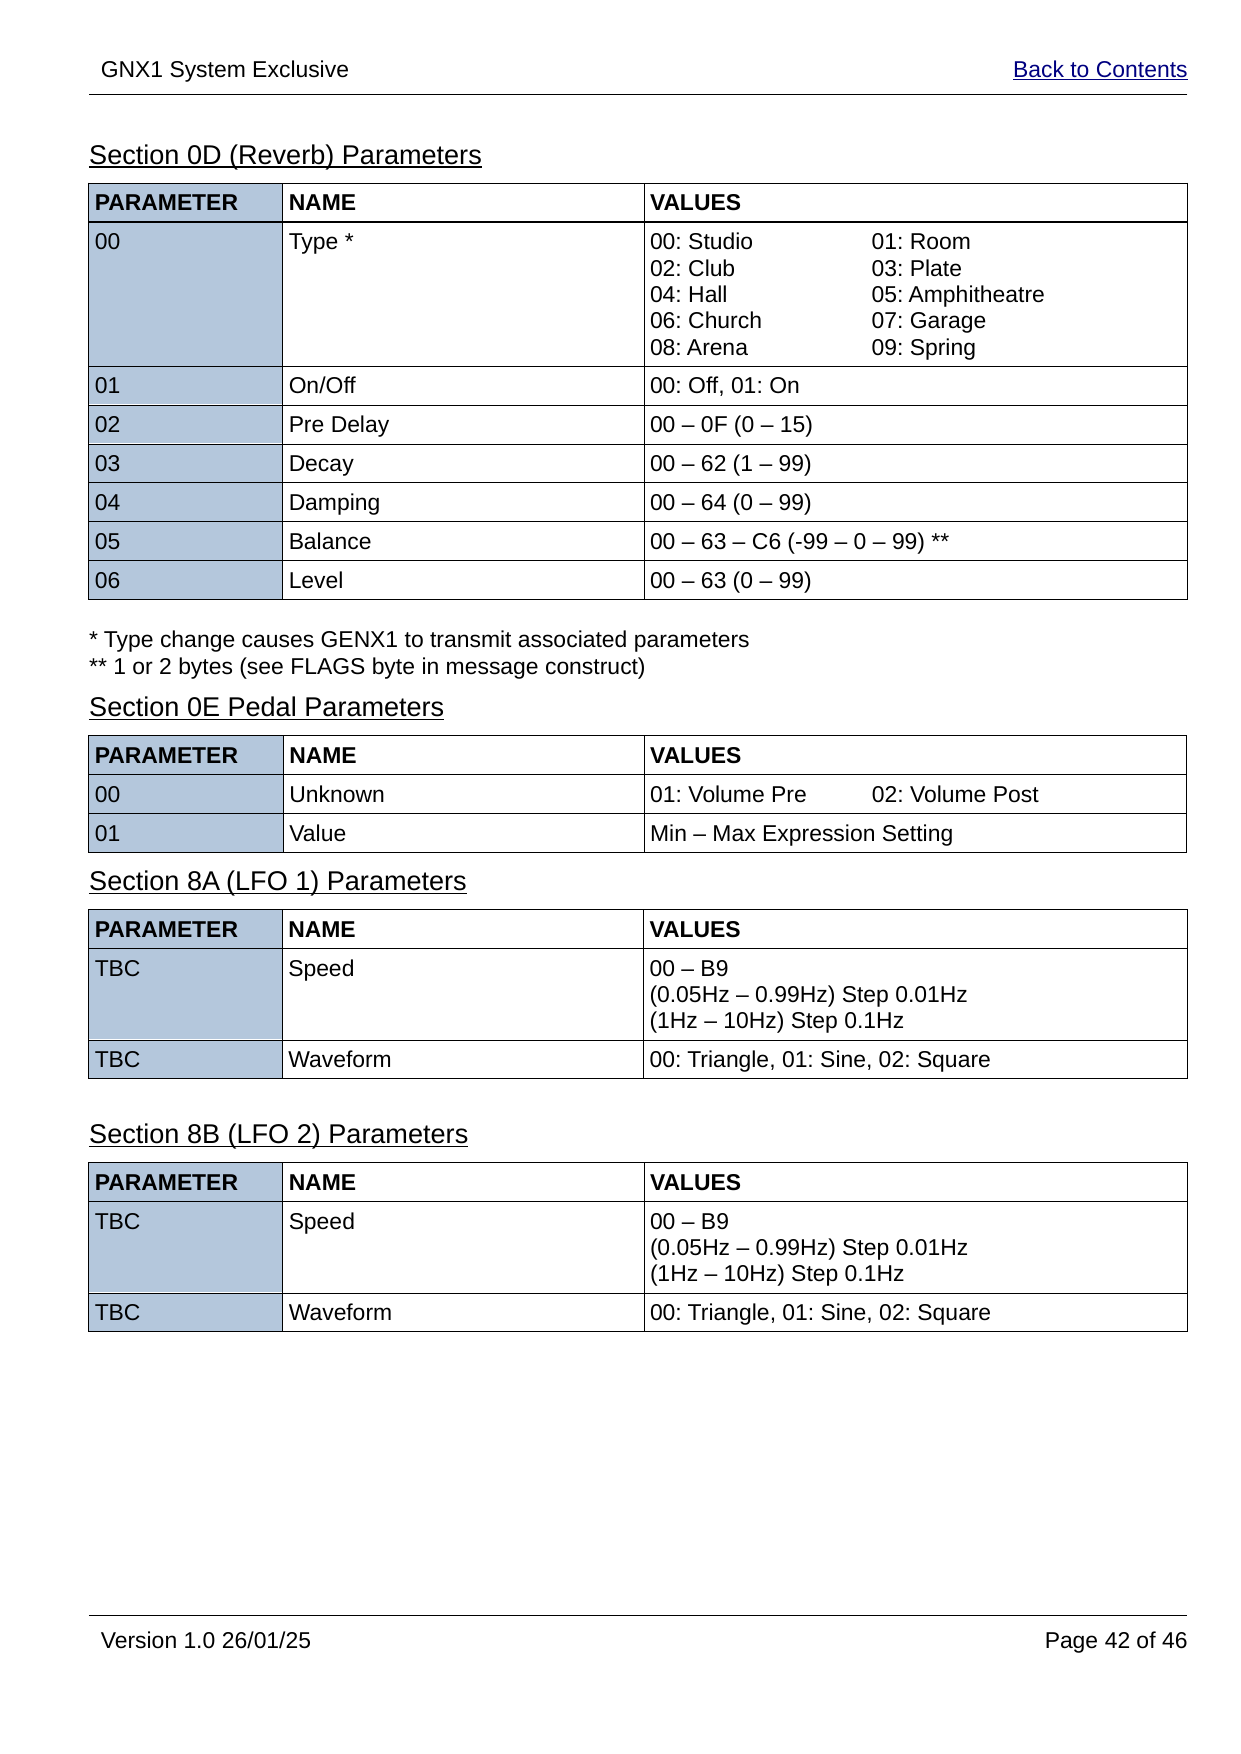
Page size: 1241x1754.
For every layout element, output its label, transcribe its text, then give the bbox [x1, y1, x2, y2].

table_cell 00 – B9 (0.05Hz – 0.99Hz) Step 0.01Hz (1Hz – 10Hz) Step 0.1Hz [645, 1202, 1187, 1292]
table_cell 00: Studio 01: Room 02: Club 03: Plate 04: Hall 05: Amphitheatre 06: Church 07: Garage 08: Arena 09: Spring [645, 223, 1187, 366]
table_cell 00 – 63 – C6 (-99 – 0 – 99) ** [645, 522, 1187, 560]
table_header PARAMETER [89, 184, 282, 221]
table_cell 00 – 64 (0 – 99) [645, 483, 1187, 521]
table_cell 01: Volume Pre 02: Volume Post [645, 775, 1186, 813]
table_cell Speed [283, 949, 643, 1039]
table_header VALUES [644, 910, 1187, 948]
table_cell 01 [89, 367, 282, 404]
subtitle Section 0E Pedal Parameters [89, 691, 1187, 723]
table_header PARAMETER [89, 910, 282, 948]
table_cell TBC [89, 1041, 282, 1078]
table_header NAME [284, 736, 644, 774]
table_cell Decay [283, 445, 644, 482]
subtitle Section 0D (Reverb) Parameters [89, 139, 1187, 170]
table_cell Level [283, 561, 644, 599]
table_header VALUES [645, 184, 1187, 221]
table_cell 00 [89, 223, 282, 366]
table_cell Waveform [283, 1041, 643, 1078]
table_cell Speed [283, 1202, 644, 1292]
table_header VALUES [645, 736, 1186, 774]
table_cell TBC [89, 1202, 282, 1292]
table_cell 00: Off, 01: On [645, 367, 1187, 404]
table_cell 00 – 62 (1 – 99) [645, 445, 1187, 482]
subtitle Section 8B (LFO 2) Parameters [89, 1118, 1187, 1149]
table_cell 00: Triangle, 01: Sine, 02: Square [644, 1041, 1187, 1078]
table_cell Type * [283, 223, 644, 366]
table_cell TBC [89, 1294, 282, 1331]
table_cell 01 [89, 814, 283, 852]
table_cell TBC [89, 949, 282, 1039]
table_cell Waveform [283, 1294, 644, 1331]
table_header PARAMETER [89, 736, 283, 774]
table_cell On/Off [283, 367, 644, 404]
table_cell Balance [283, 522, 644, 560]
table_header NAME [283, 910, 643, 948]
table_cell 02 [89, 406, 282, 443]
table_cell 00 – B9 (0.05Hz – 0.99Hz) Step 0.01Hz (1Hz – 10Hz) Step 0.1Hz [644, 949, 1187, 1039]
table_cell Unknown [284, 775, 644, 813]
subtitle Section 8A (LFO 1) Parameters [89, 865, 1187, 897]
table_cell Damping [283, 483, 644, 521]
table_header NAME [283, 184, 644, 221]
table_cell Pre Delay [283, 406, 644, 443]
table_cell Value [284, 814, 644, 852]
table_cell 00 – 0F (0 – 15) [645, 406, 1187, 443]
table_header VALUES [645, 1163, 1187, 1201]
table_cell 00 [89, 775, 283, 813]
table_cell Min – Max Expression Setting [645, 814, 1186, 852]
table_cell 00 – 63 (0 – 99) [645, 561, 1187, 599]
table_cell 03 [89, 445, 282, 482]
table_cell 04 [89, 483, 282, 521]
table_cell 00: Triangle, 01: Sine, 02: Square [645, 1294, 1187, 1331]
table_cell 06 [89, 561, 282, 599]
table_header PARAMETER [89, 1163, 282, 1201]
text ** 1 or 2 bytes (see FLAGS byte in message construct) [89, 653, 1187, 679]
table_cell 05 [89, 522, 282, 560]
text * Type change causes GENX1 to transmit associated parameters [89, 626, 1187, 653]
table_header NAME [283, 1163, 644, 1201]
